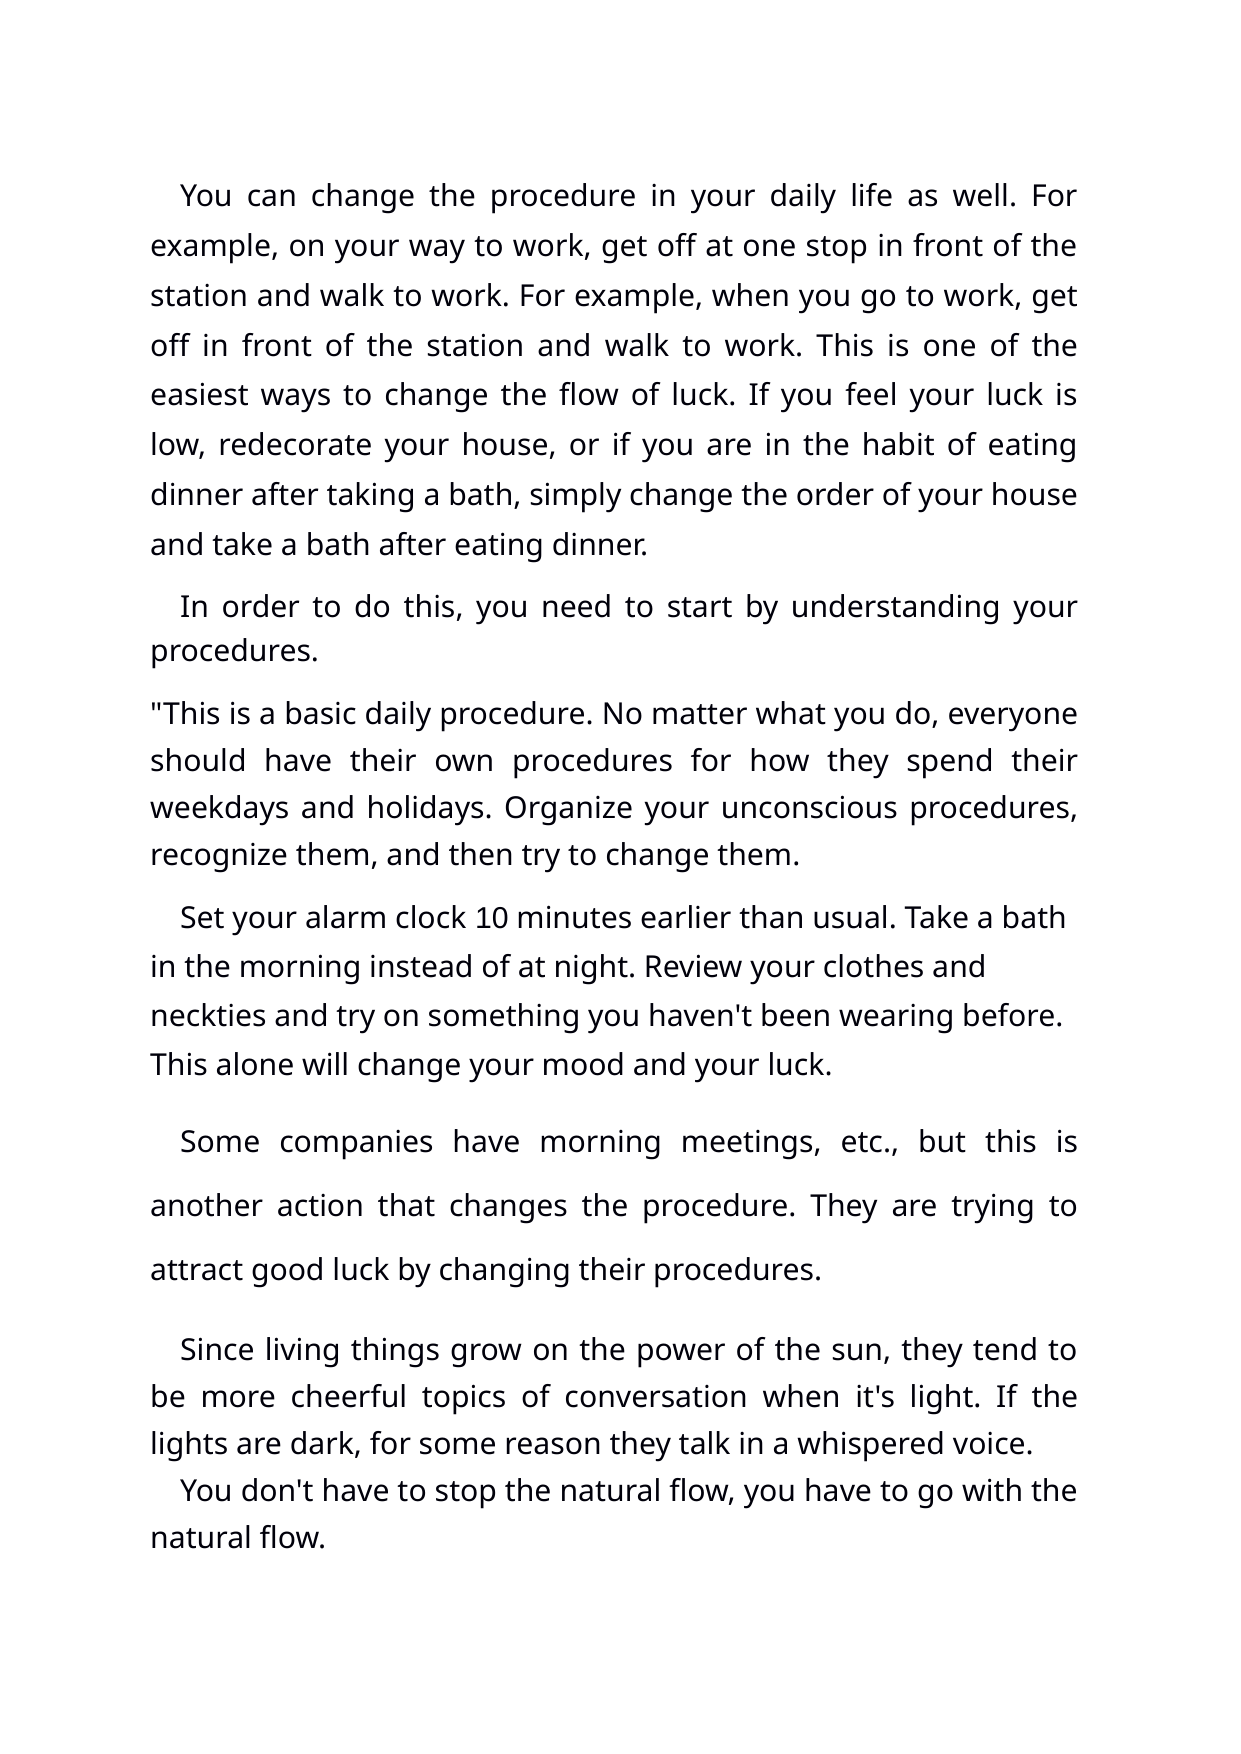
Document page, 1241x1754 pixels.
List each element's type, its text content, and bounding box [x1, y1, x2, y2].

text Set your alarm clock 10 minutes earlier than usual. Take a bath in the morning instead of at night. Review your clothes and neckties and try on something you haven't been wearing before. This alone will change your mood and your luck. [150, 890, 1079, 1085]
text You can change the procedure in your daily life as well. For example, on your way to work, get off at one stop in front of the station and walk to work. For example, when you go to work, get off in front of the station and walk to work. This is one of the easiest ways to change the flow of luck. If you feel your luck is low, redecorate your house, or if you are in the habit of eating dinner after taking a bath, simply change the order of your house and take a bath after eating dinner. [150, 167, 1079, 565]
text Some companies have morning meetings, etc., but this is another action that changes the procedure. They are trying to attract good luck by changing their procedures. [150, 1102, 1079, 1293]
text In order to do this, you need to start by understanding your procedures. [150, 582, 1079, 670]
text Since living things grow on the power of the sun, they tend to be more cheerful topics of conversation when it's light. If the lights are dark, for some reason they talk in a whispered voice. [150, 1323, 1079, 1464]
text "This is a basic daily procedure. No matter what you do, everyone should have their own procedures for how they spend their weekdays and holidays. Organize your unconscious procedures, recognize them, and then try to change them. [150, 687, 1079, 874]
text You don't have to stop the natural flow, you have to go with the natural flow. [150, 1464, 1079, 1557]
